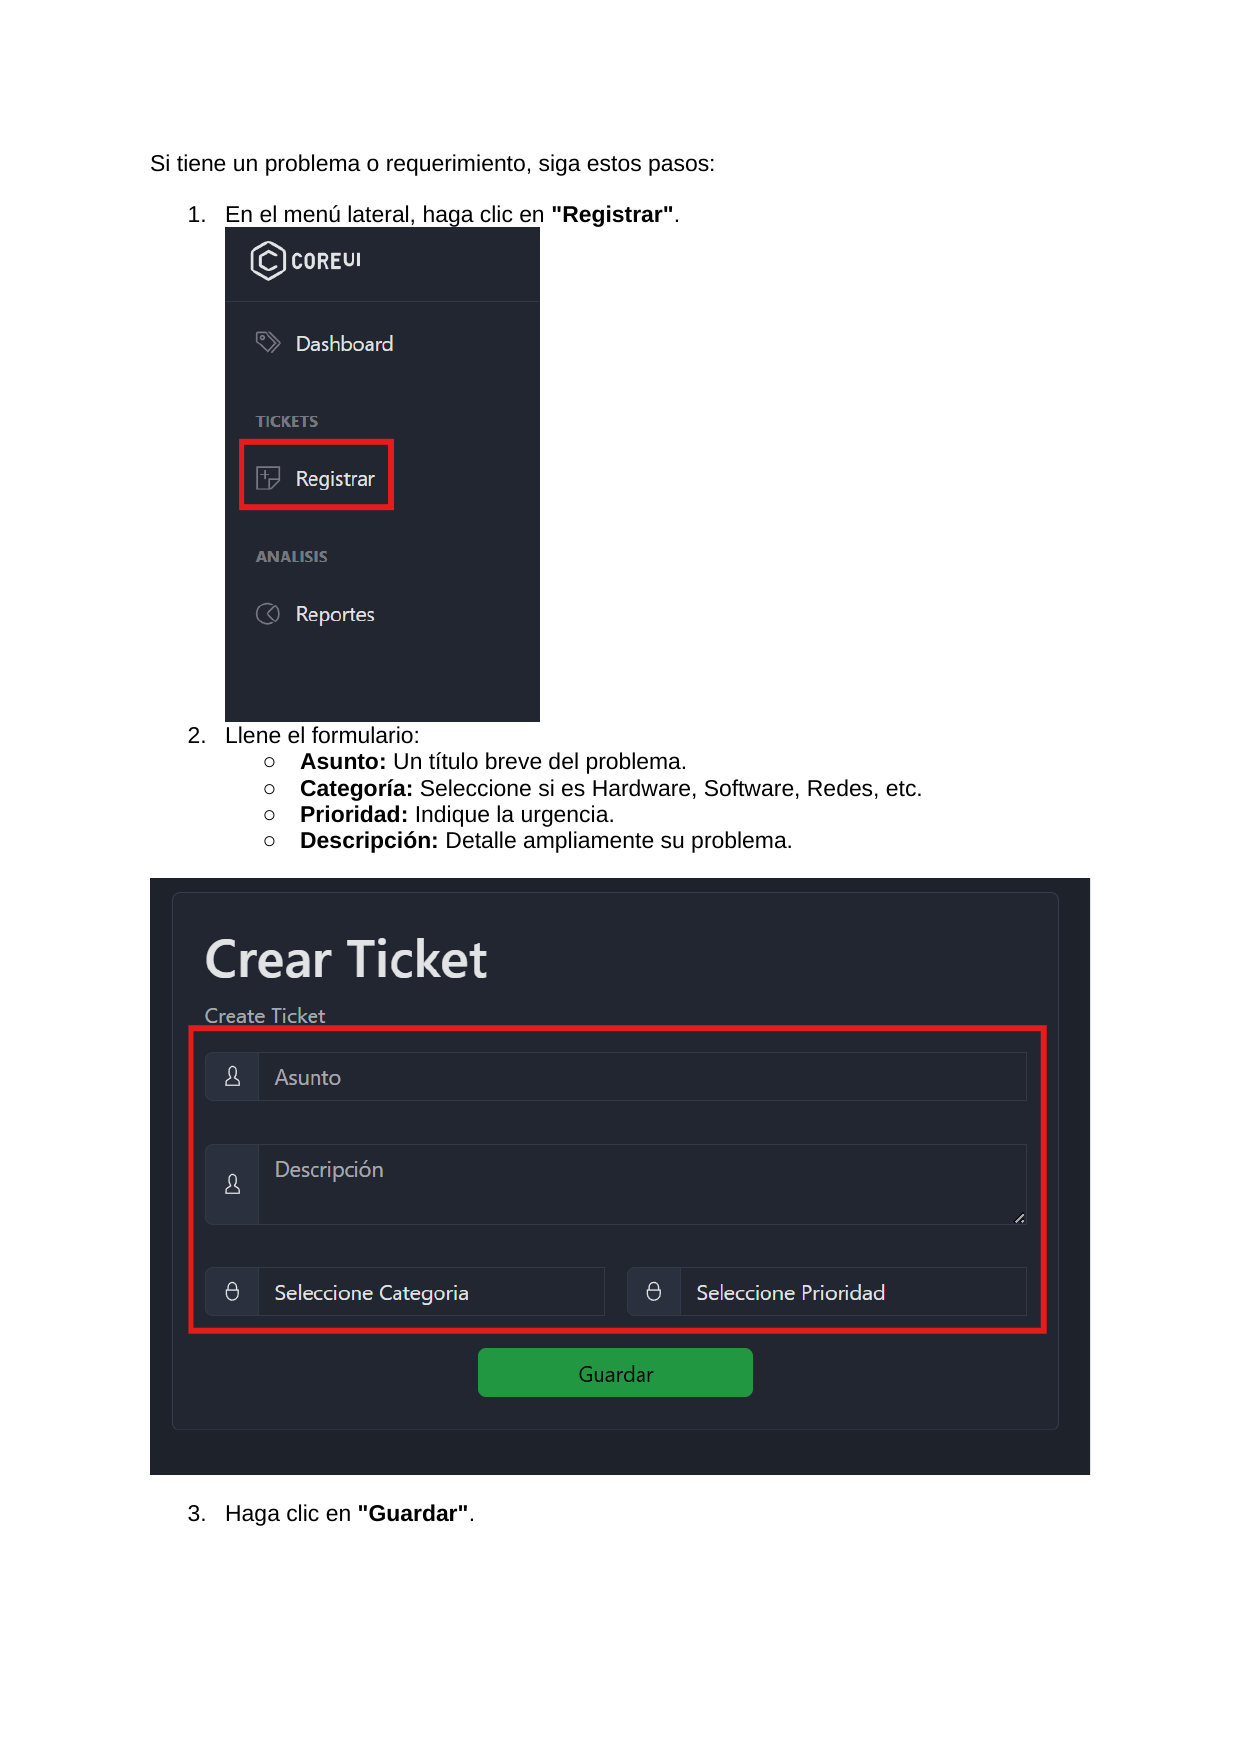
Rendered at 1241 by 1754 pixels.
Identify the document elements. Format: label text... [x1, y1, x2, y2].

picture [225, 227, 540, 722]
list Asunto: Un título breve del problema. [262, 748, 1090, 775]
list Haga clic en "Guardar". [187, 1499, 1090, 1526]
list En el menú lateral, haga clic en "Registrar". [187, 201, 1090, 722]
list Llene el formulario: [187, 722, 1090, 748]
list Categoría: Seleccione si es Hardware, Software, Redes, etc. [262, 775, 1090, 801]
list Prioridad: Indique la urgencia. [262, 801, 1090, 827]
picture [150, 878, 1091, 1475]
text Si tiene un problema o requerimiento, siga estos pasos: [150, 150, 1090, 176]
list Descripción: Detalle ampliamente su problema. [262, 827, 1090, 854]
